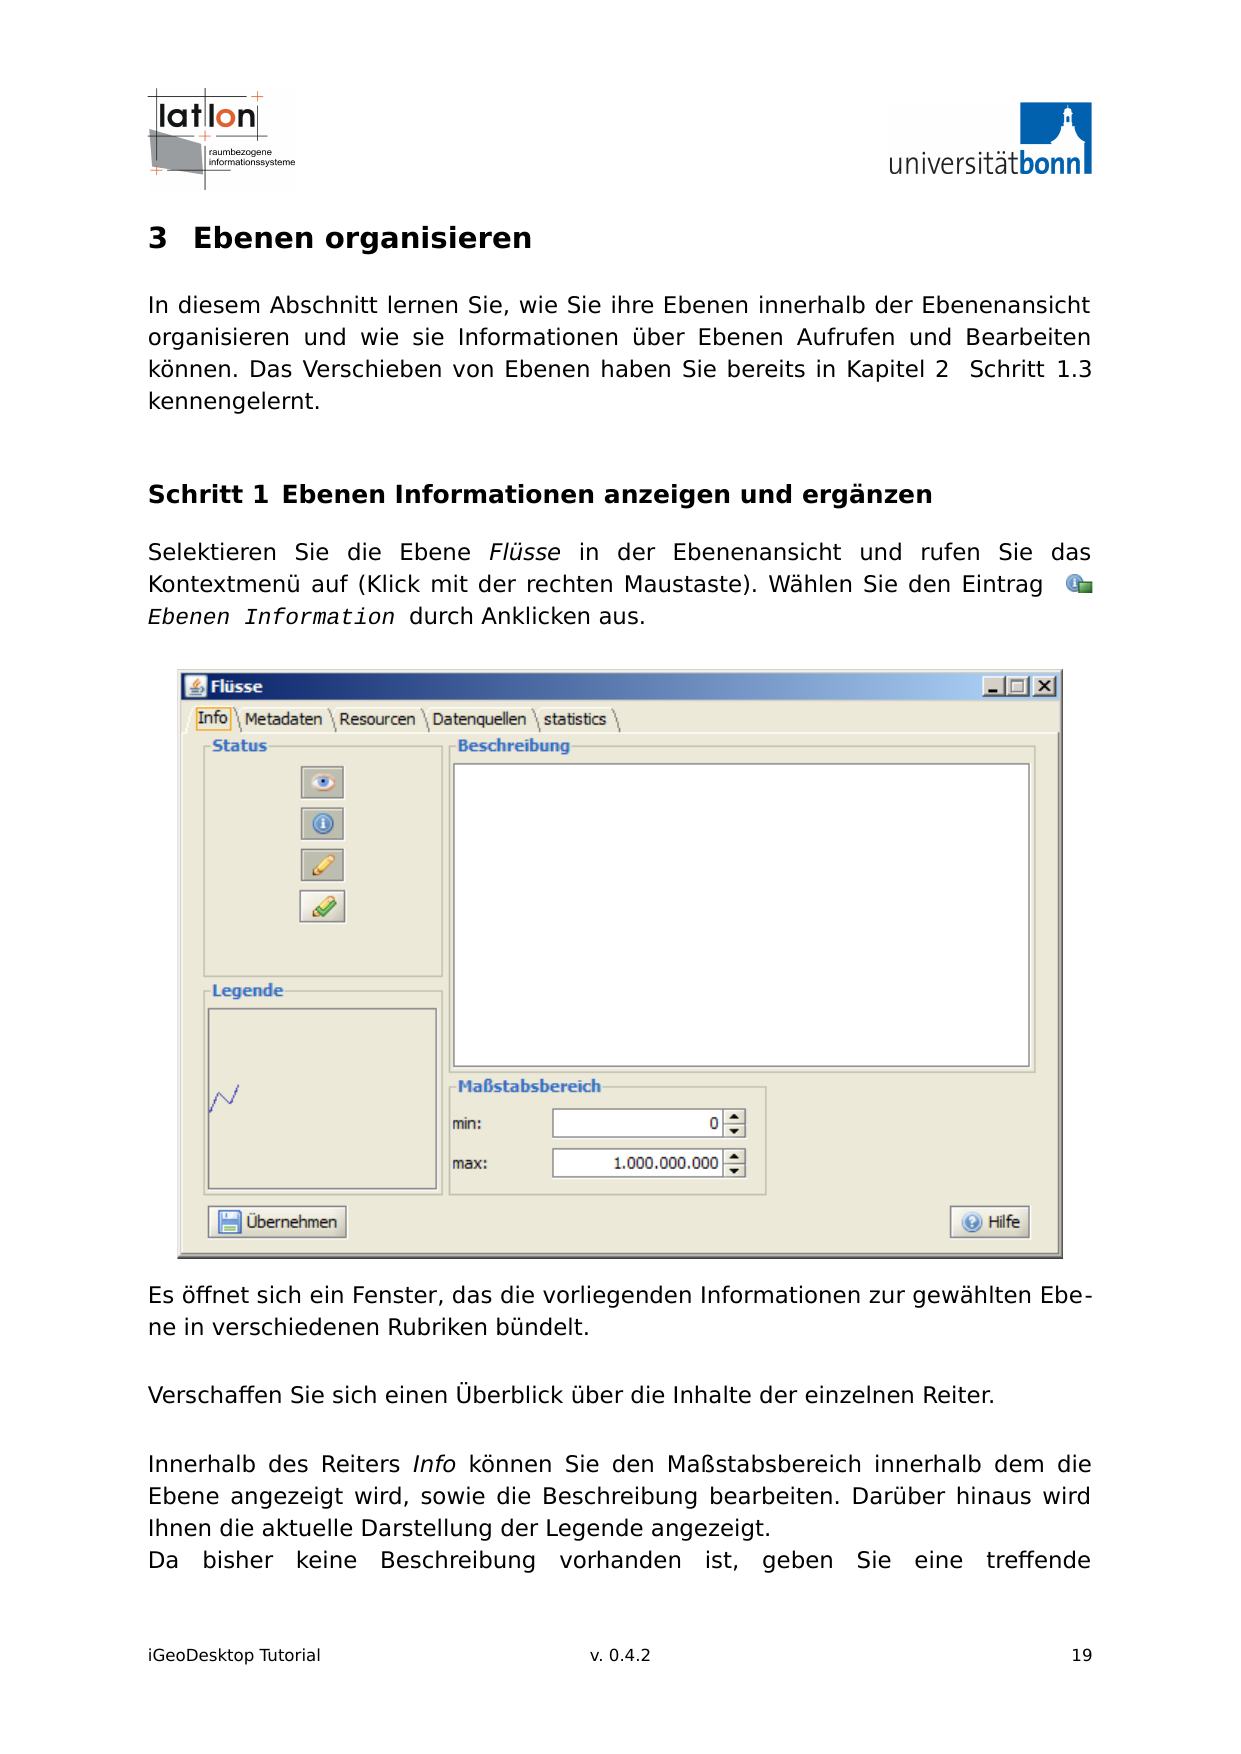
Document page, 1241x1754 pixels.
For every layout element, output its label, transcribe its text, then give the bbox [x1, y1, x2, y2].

picture [889, 102, 1093, 174]
text Verschaffen Sie sich einen Überblick über die Inhalte der einzelnen Reiter. [148, 1383, 1092, 1409]
text Innerhalb des Reiters Info können Sie den Maß­stabsbereich innerhalb dem die Ebene angezeigt wird, sowie die Beschreibung bearbeiten. Darüber hinaus wird Ihnen die aktuelle Darstellung der Legende angezeigt. Da bisher keine Beschreibung vorhanden ist, geben Sie eine treffende [148, 1451, 1092, 1574]
picture [1066, 573, 1093, 593]
picture [147, 88, 295, 190]
subtitle Ebenen Informationen anzeigen und ergänzen [148, 480, 1092, 509]
picture [177, 669, 1063, 1259]
text Selektieren Sie die Ebene Flüsse in der Ebenenansicht und rufen Sie das Kontextmenü auf (Klick mit der rechten Maustaste). Wählen Sie den Eintrag Ebenen Information durch Anklicken aus. Es öffnet sich ein Fenster, das die vorliegenden Informationen zur gewählten Ebe­ne in verschiedenen Rubriken bündelt. [148, 539, 1092, 1341]
text In diesem Abschnitt lernen Sie, wie Sie ihre Ebenen innerhalb der Ebenenansicht organisieren und wie sie Informationen über Ebenen Aufrufen und Bearbeiten können. Das Verschieben von Ebenen haben Sie bereits in Kapitel 2 Schritt 1.3 kennengelernt. [148, 292, 1092, 415]
subtitle Ebenen organisieren [148, 221, 1092, 255]
